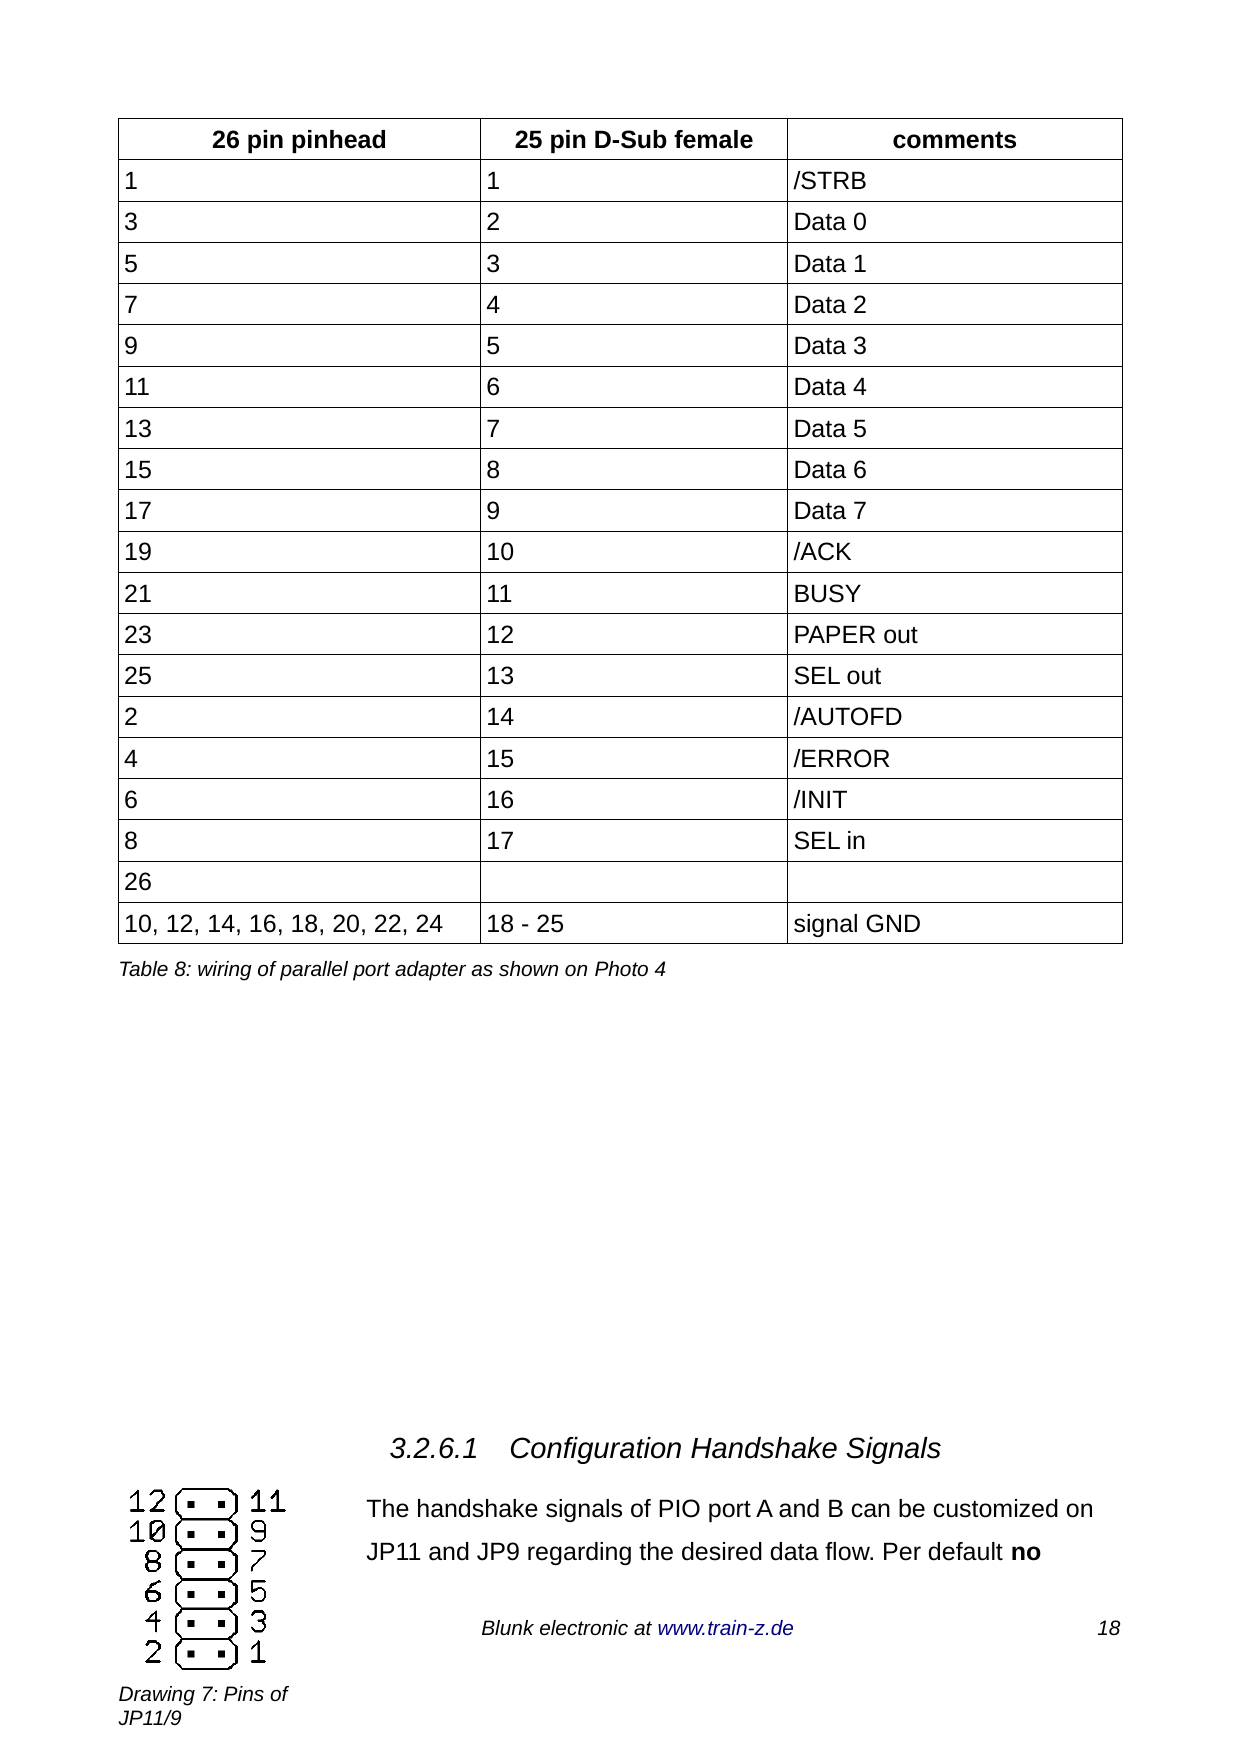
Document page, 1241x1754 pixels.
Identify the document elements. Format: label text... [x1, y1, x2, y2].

table_cell PAPER out [788, 614, 1122, 654]
table_cell /AUTOFD [788, 697, 1122, 737]
table_cell 16 [481, 779, 787, 819]
text Drawing 7: Pins of JP11/9 [118, 1682, 296, 1730]
table_cell 17 [119, 490, 480, 531]
table_cell BUSY [788, 573, 1122, 613]
table_cell Data 5 [788, 408, 1122, 448]
table_cell 15 [481, 738, 787, 778]
table_header 26 pin pinhead [119, 119, 480, 159]
table_cell 5 [119, 243, 480, 283]
text Table 8: wiring of parallel port adapter as shown on Photo 4 [118, 957, 1122, 981]
table_cell 8 [119, 820, 480, 861]
table_cell 26 [119, 862, 480, 902]
table_header comments [788, 119, 1122, 159]
table_cell 9 [481, 490, 787, 531]
table_cell 2 [119, 697, 480, 737]
table_cell 13 [119, 408, 480, 448]
table_cell Data 7 [788, 490, 1122, 531]
table_cell 25 [119, 655, 480, 696]
table_cell 11 [119, 367, 480, 407]
table_cell 15 [119, 449, 480, 489]
table_cell 9 [119, 325, 480, 366]
table_cell /ERROR [788, 738, 1122, 778]
table_cell 18 - 25 [481, 903, 787, 943]
subtitle Configuration Handshake Signals [133, 1431, 1122, 1464]
table_cell 6 [481, 367, 787, 407]
table_cell 19 [119, 532, 480, 572]
table_cell SEL out [788, 655, 1122, 696]
table_cell 4 [119, 738, 480, 778]
table_cell 6 [119, 779, 480, 819]
table_cell 21 [119, 573, 480, 613]
table_cell 10, 12, 14, 16, 18, 20, 22, 24 [119, 903, 480, 943]
table_cell signal GND [788, 903, 1122, 943]
table_cell /ACK [788, 532, 1122, 572]
table_cell 10 [481, 532, 787, 572]
table_cell Data 3 [788, 325, 1122, 366]
table_cell 3 [481, 243, 787, 283]
table_cell 8 [481, 449, 787, 489]
table_cell Data 2 [788, 284, 1122, 324]
table_cell 23 [119, 614, 480, 654]
table_cell SEL in [788, 820, 1122, 861]
table_cell 13 [481, 655, 787, 696]
table_cell [788, 862, 1122, 902]
table_cell /INIT [788, 779, 1122, 819]
text The handshake signals of PIO port A and B can be customized on JP11 and JP9 regarding the desired data flow. Per default no Jumper is plugged on both JP11 or JP9. Drawing 7 shows the pin numbering of JP11 and 9. Table 9 and 10 on page 20 give possible configurations. [296, 1494, 1122, 1566]
table_cell 7 [119, 284, 480, 324]
table_cell 4 [481, 284, 787, 324]
table_cell 14 [481, 697, 787, 737]
table_cell Data 4 [788, 367, 1122, 407]
table_cell Data 0 [788, 202, 1122, 242]
table_cell 1 [119, 160, 480, 201]
table_cell 3 [119, 202, 480, 242]
picture [118, 1477, 296, 1682]
table_cell Data 1 [788, 243, 1122, 283]
table_cell 17 [481, 820, 787, 861]
table_cell /STRB [788, 160, 1122, 201]
table_cell 12 [481, 614, 787, 654]
table_cell 1 [481, 160, 787, 201]
table_cell 5 [481, 325, 787, 366]
table_cell 11 [481, 573, 787, 613]
table_cell 2 [481, 202, 787, 242]
table_cell [481, 862, 787, 902]
table_cell 7 [481, 408, 787, 448]
table_cell Data 6 [788, 449, 1122, 489]
table_header 25 pin D-Sub female [481, 119, 787, 159]
